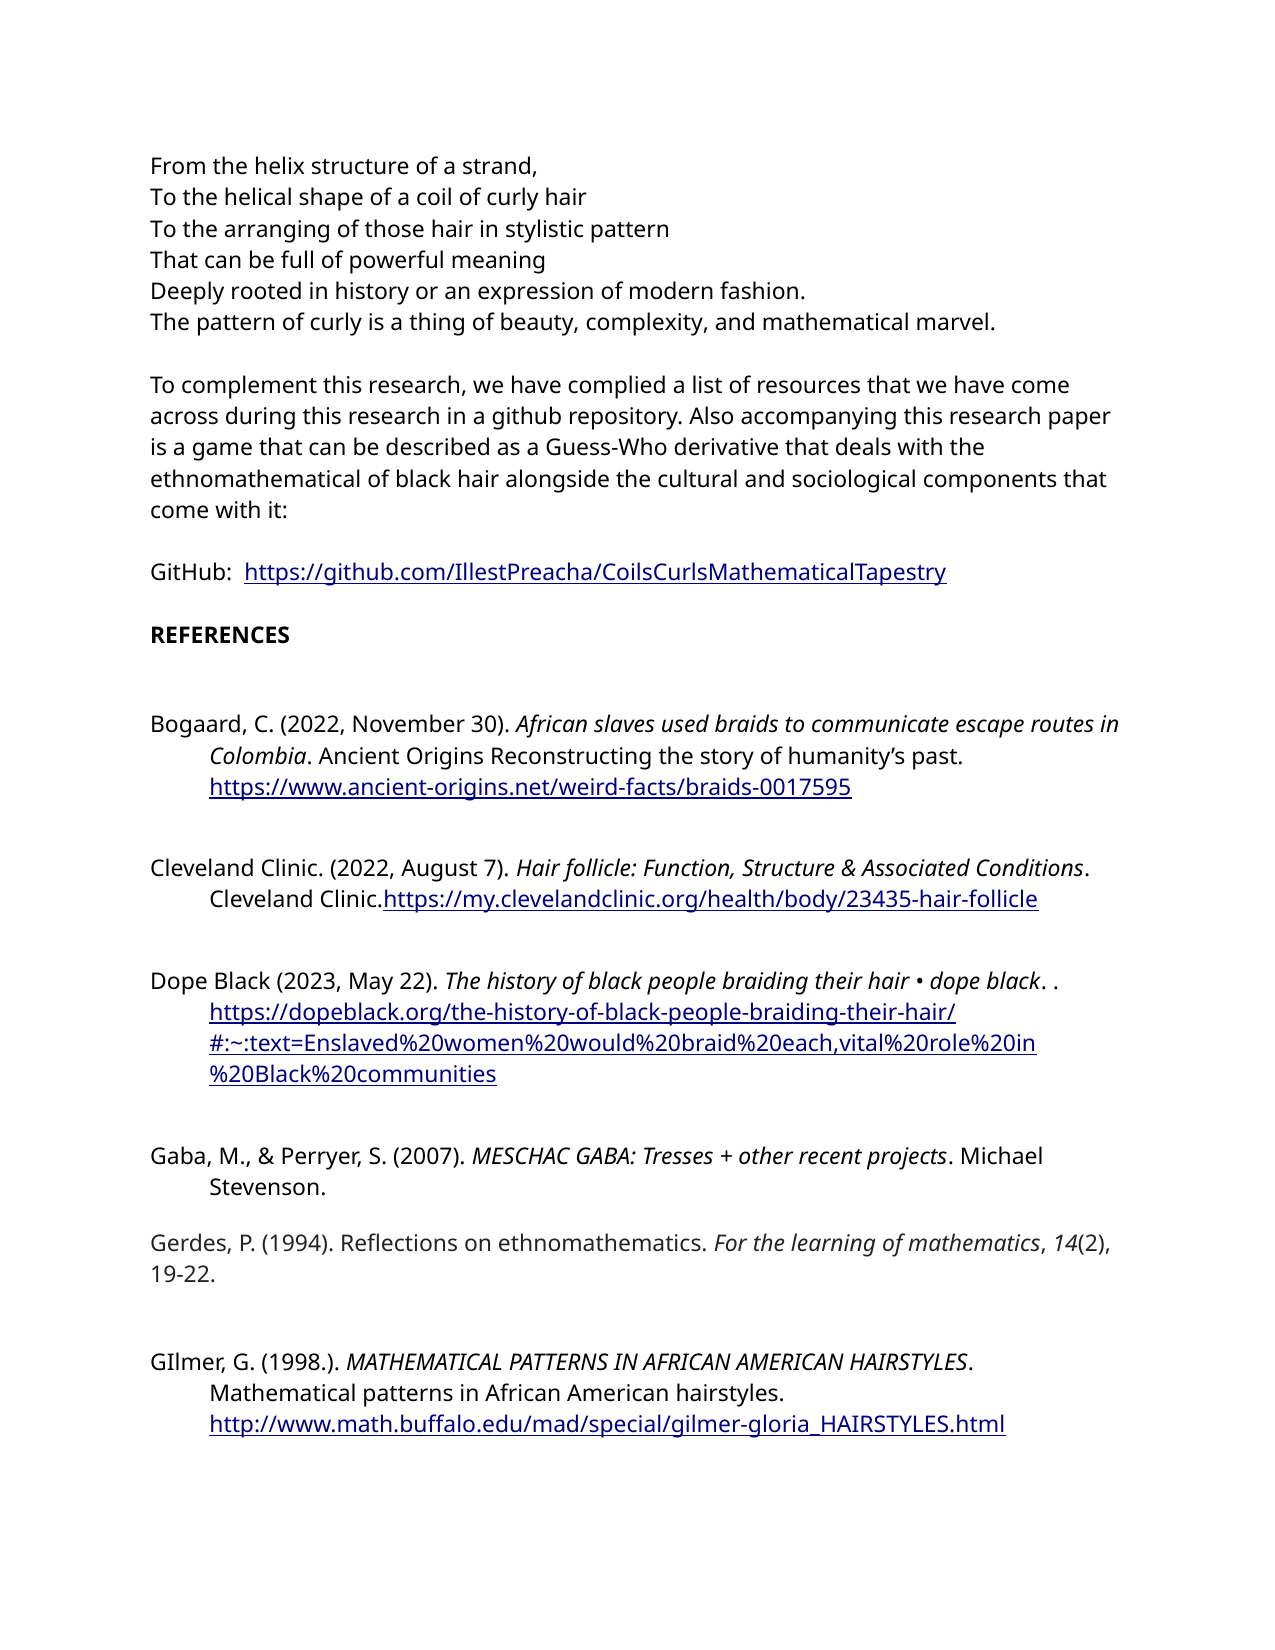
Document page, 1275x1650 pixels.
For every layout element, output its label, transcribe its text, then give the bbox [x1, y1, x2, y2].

text Gerdes, P. (1994). Reflections on ethnomathematics. For the learning of mathematics, 14(2), 19-22. [150, 1227, 1125, 1290]
text That can be full of powerful meaning [150, 244, 1125, 275]
text The pattern of curly is a thing of beauty, complexity, and mathematical marvel. [150, 306, 1125, 337]
text Dope Black (2023, May 22). The history of black people braiding their hair • dope black. . https://dopeblack.org/the-history-of-black-people-braiding-their-hair/#:~:text=Enslaved%20women%20would%20braid%20each,vital%20role%20in%20Black%20communities [150, 965, 1125, 1090]
text REFERENCES [150, 619, 1125, 650]
text From the helix structure of a strand, [150, 150, 1125, 181]
text Gaba, M., & Perryer, S. (2007). MESCHAC GABA: Tresses + other recent projects. Michael Stevenson. [150, 1140, 1125, 1202]
text Bogaard, C. (2022, November 30). African slaves used braids to communicate escape routes in Colombia. Ancient Origins Reconstructing the story of humanity’s past. https://www.ancient-origins.net/weird-facts/braids-0017595 [150, 708, 1125, 802]
text Deeply rooted in history or an expression of modern fashion. [150, 275, 1125, 306]
text To the arranging of those hair in stylistic pattern [150, 212, 1125, 244]
text GIlmer, G. (1998.). MATHEMATICAL PATTERNS IN AFRICAN AMERICAN HAIRSTYLES. Mathematical patterns in African American hairstyles. http://www.math.buffalo.edu/mad/special/gilmer-gloria_HAIRSTYLES.html [150, 1346, 1125, 1440]
text To the helical shape of a coil of curly hair [150, 181, 1125, 212]
text To complement this research, we have complied a list of resources that we have come across during this research in a github repository. Also accompanying this research paper is a game that can be described as a Guess-Who derivative that deals with the ethnomathematical of black hair alongside the cultural and sociological components that come with it: [150, 369, 1125, 525]
text GitHub: https://github.com/IllestPreacha/CoilsCurlsMathematicalTapestry [150, 556, 1125, 587]
text Cleveland Clinic. (2022, August 7). Hair follicle: Function, Structure & Associated Conditions. Cleveland Clinic.https://my.clevelandclinic.org/health/body/23435-hair-follicle [150, 852, 1125, 915]
